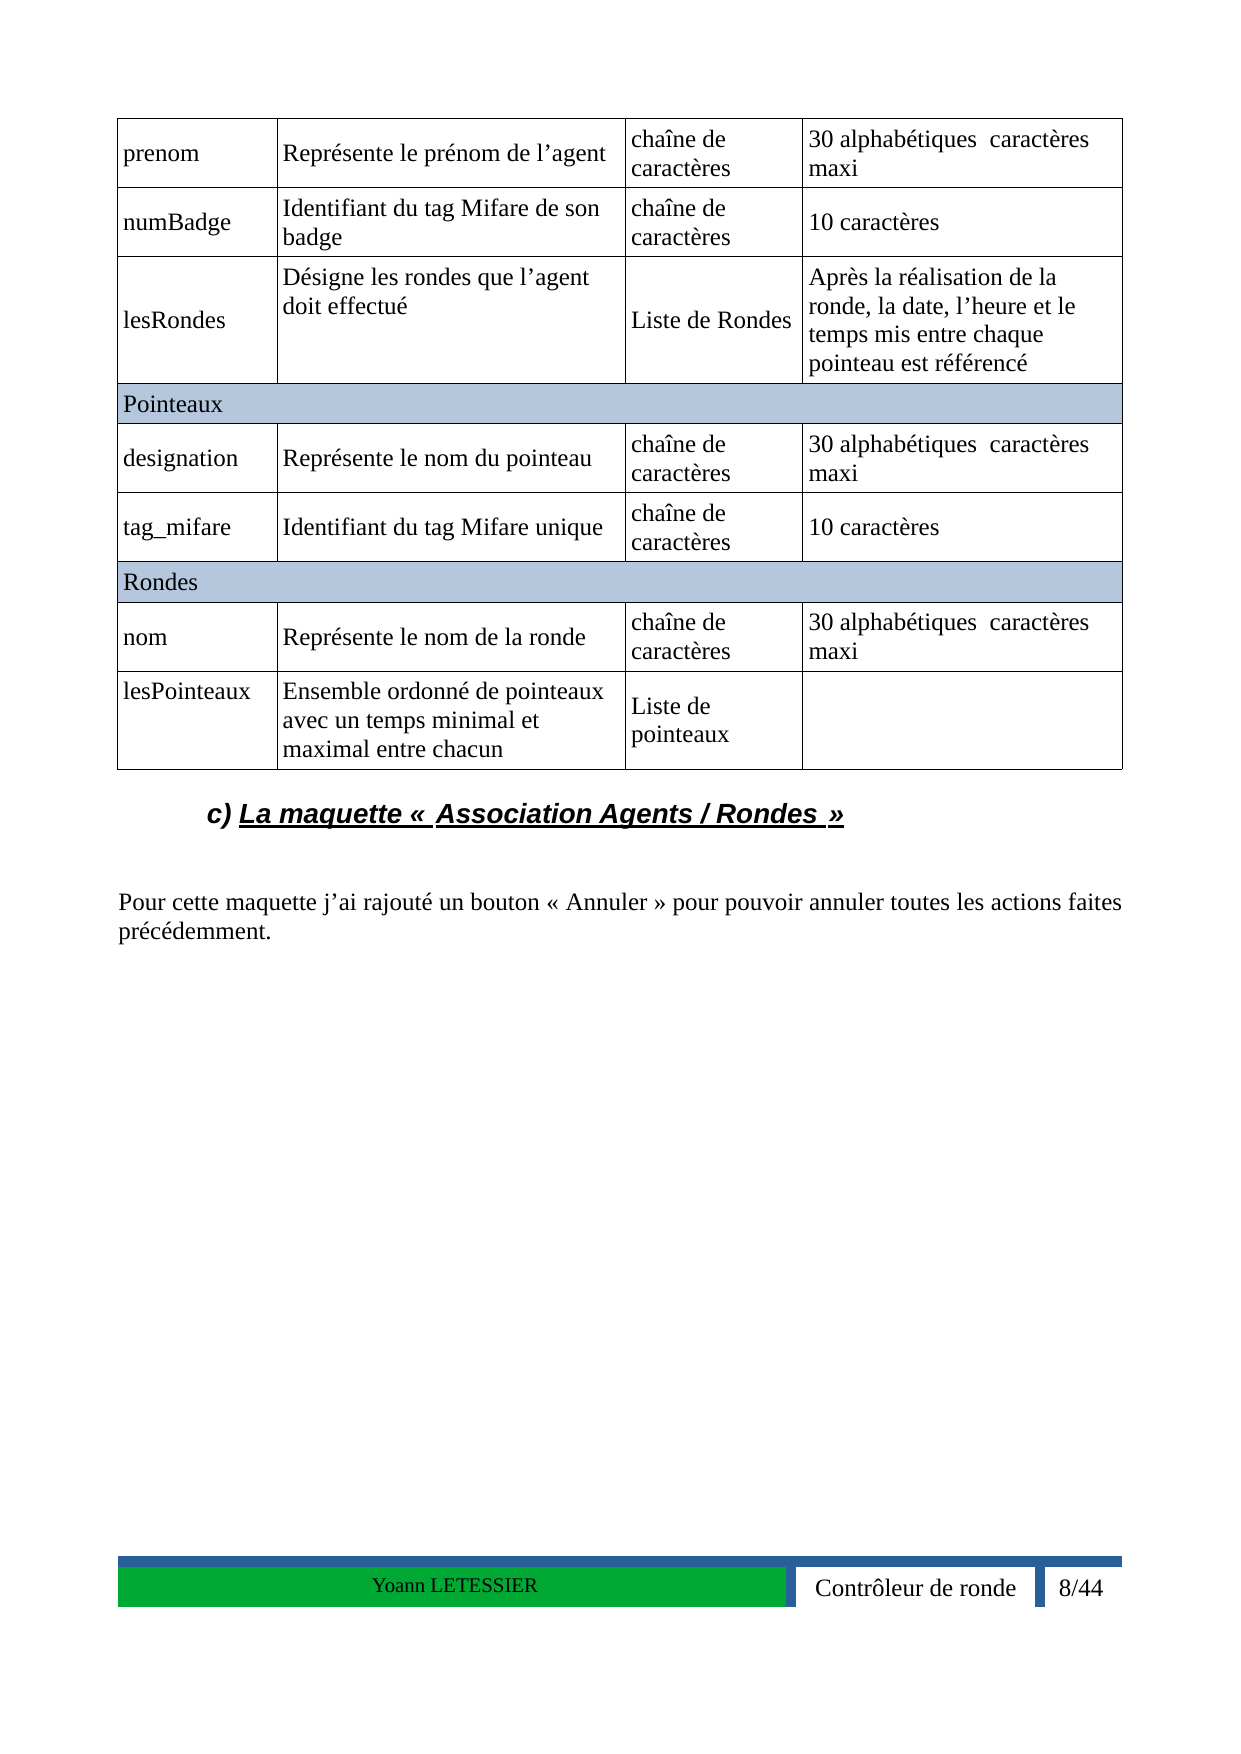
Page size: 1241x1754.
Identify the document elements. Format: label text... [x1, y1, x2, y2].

table_cell designation [118, 424, 277, 492]
table_cell tag_mifare [118, 493, 277, 561]
table_cell Rondes [118, 562, 1122, 602]
table_cell Liste de pointeaux [626, 672, 802, 768]
table_cell nom [118, 603, 277, 671]
table_cell 30 alphabétiques caractères maxi [803, 119, 1122, 187]
table_cell chaîne de caractères [626, 603, 802, 671]
table_cell chaîne de caractères [626, 188, 802, 256]
table_cell Ensemble ordonné de pointeaux avec un temps minimal et maximal entre chacun [278, 672, 625, 768]
table_cell 30 alphabétiques caractères maxi [803, 424, 1122, 492]
table_cell Pointeaux [118, 384, 1122, 423]
table_cell Désigne les rondes que l’agent doit effectué [278, 257, 625, 383]
table_cell Identifiant du tag Mifare de son badge [278, 188, 625, 256]
table_cell chaîne de caractères [626, 424, 802, 492]
table_cell Liste de Rondes [626, 257, 802, 383]
table_cell Représente le prénom de l’agent [278, 119, 625, 187]
table_cell Après la réalisation de la ronde, la date, l’heure et le temps mis entre chaque pointeau est référencé [803, 257, 1122, 383]
table_cell Identifiant du tag Mifare unique [278, 493, 625, 561]
table_cell 30 alphabétiques caractères maxi [803, 603, 1122, 671]
subtitle La maquette « Association Agents / Rondes » [118, 797, 1122, 829]
table_cell chaîne de caractères [626, 493, 802, 561]
table_cell Représente le nom du pointeau [278, 424, 625, 492]
table_cell [803, 672, 1122, 768]
table_cell Représente le nom de la ronde [278, 603, 625, 671]
table_cell numBadge [118, 188, 277, 256]
table_cell lesPointeaux [118, 672, 277, 768]
table_cell lesRondes [118, 257, 277, 383]
table_cell 10 caractères [803, 493, 1122, 561]
text Pour cette maquette j’ai rajouté un bouton « Annuler » pour pouvoir annuler toutes les actions faites précédemment. [118, 887, 1122, 945]
table_cell 10 caractères [803, 188, 1122, 256]
table_cell chaîne de caractères [626, 119, 802, 187]
table_cell prenom [118, 119, 277, 187]
